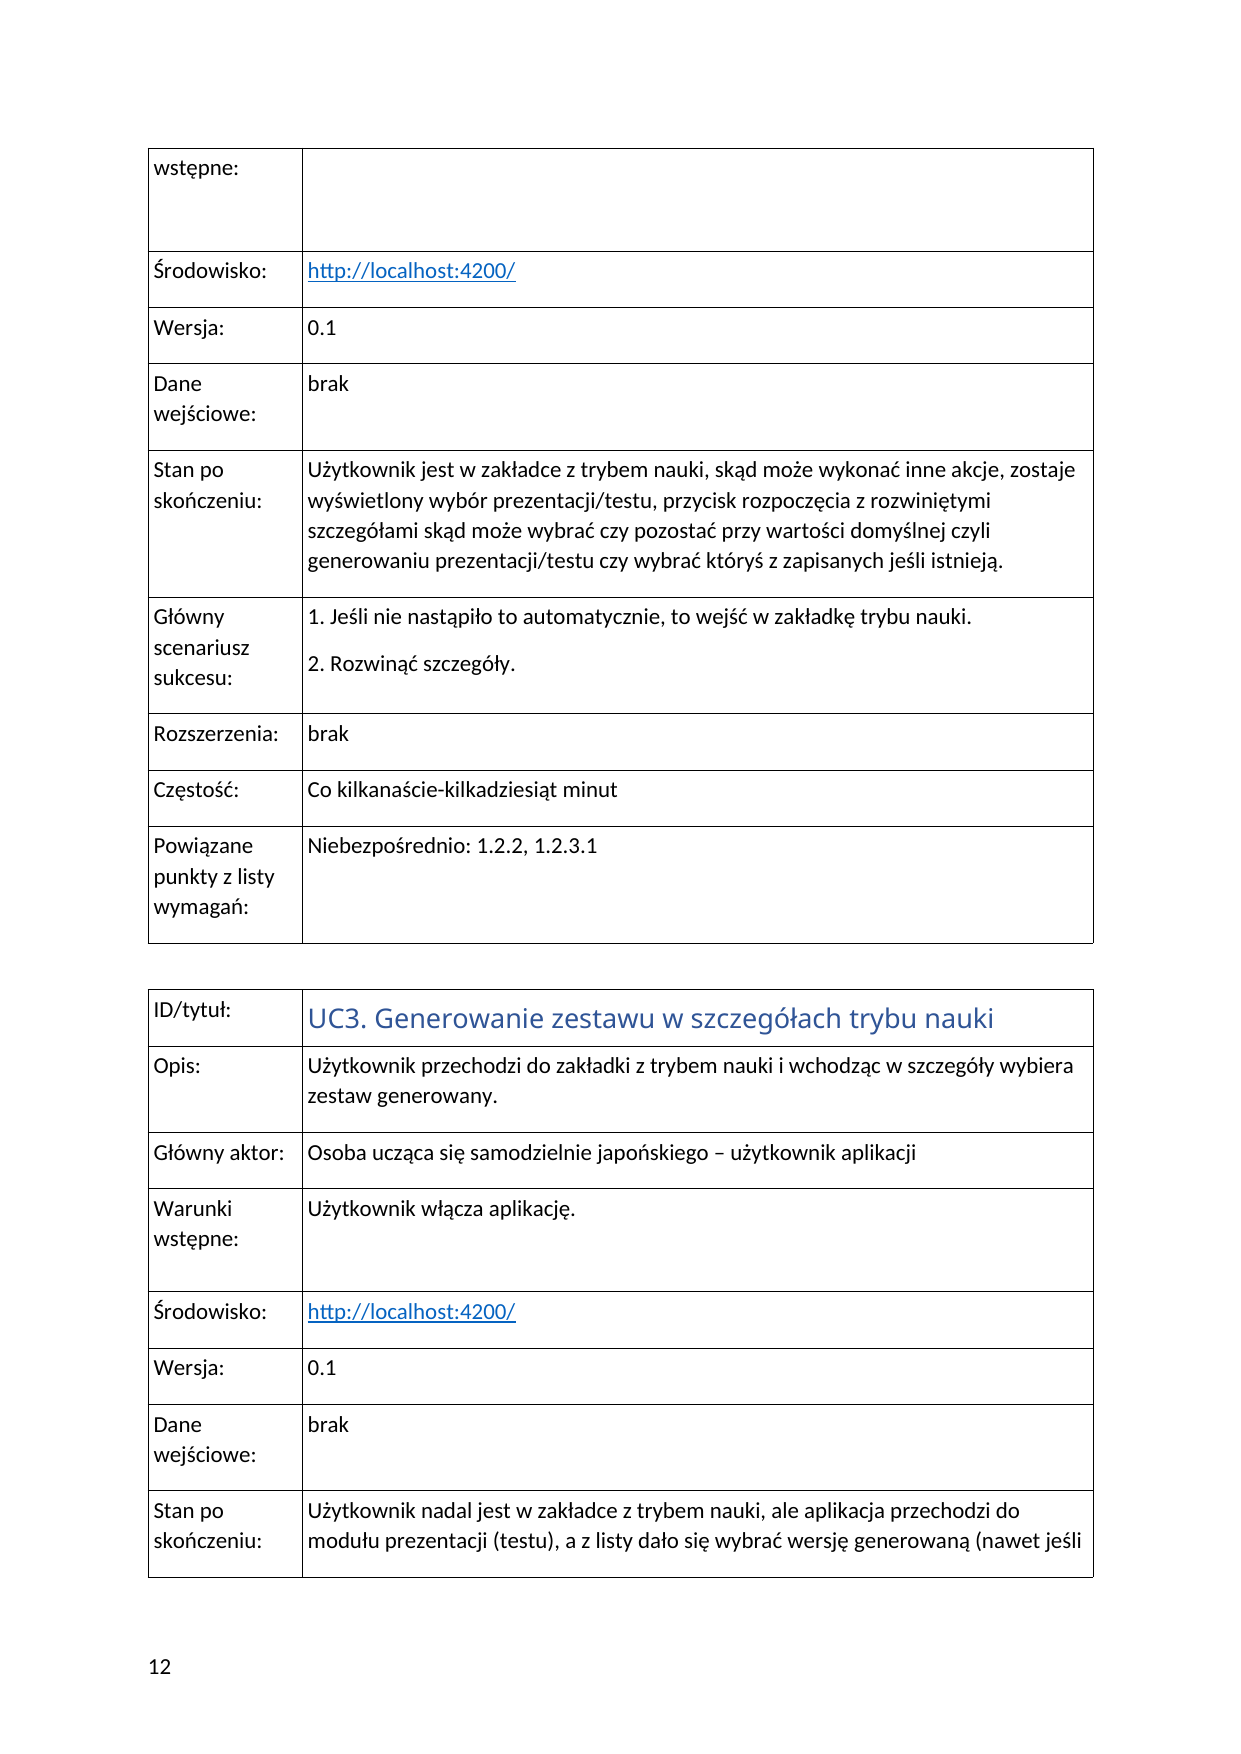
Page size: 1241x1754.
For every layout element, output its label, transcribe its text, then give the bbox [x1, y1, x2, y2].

table_cell Użytkownik włącza aplikację. [303, 1189, 1093, 1291]
table_cell Użytkownik nadal jest w zakładce z trybem nauki, ale aplikacja przechodzi do modułu prezentacji (testu), a z listy dało się wybrać wersję generowaną (nawet jeśli [303, 1491, 1093, 1577]
table_cell Osoba ucząca się samodzielnie japońskiego – użytkownik aplikacji [303, 1133, 1093, 1188]
table_cell Powiązane punkty z listy wymagań: [149, 827, 302, 942]
table_cell http://localhost:4200/ [303, 252, 1093, 307]
table_cell Stan po skończeniu: [149, 1491, 302, 1577]
table_cell Stan po skończeniu: [149, 451, 302, 597]
table_header UC3. Generowanie zestawu w szczegółach trybu nauki [303, 990, 1093, 1046]
table_cell Wersja: [149, 1349, 302, 1404]
table_cell 1. Jeśli nie nastąpiło to automatycznie, to wejść w zakładkę trybu nauki. 2. Rozwinąć szczegóły. [303, 598, 1093, 713]
table_cell 0.1 [303, 1349, 1093, 1404]
table_cell Opis: [149, 1047, 302, 1132]
table_cell [303, 149, 1093, 251]
table_cell brak [303, 364, 1093, 450]
table_cell wstępne: [149, 149, 302, 251]
table_cell http://localhost:4200/ [303, 1292, 1093, 1348]
table_cell Wersja: [149, 308, 302, 363]
table_cell Główny scenariusz sukcesu: [149, 598, 302, 713]
table_cell 0.1 [303, 308, 1093, 363]
table_cell Środowisko: [149, 252, 302, 307]
table_cell Użytkownik jest w zakładce z trybem nauki, skąd może wykonać inne akcje, zostaje wyświetlony wybór prezentacji/testu, przycisk rozpoczęcia z rozwiniętymi szczegółami skąd może wybrać czy pozostać przy wartości domyślnej czyli generowaniu prezentacji/testu czy wybrać któryś z zapisanych jeśli istnieją. [303, 451, 1093, 597]
table_cell Niebezpośrednio: 1.2.2, 1.2.3.1 [303, 827, 1093, 942]
table_cell brak [303, 714, 1093, 769]
table_cell brak [303, 1405, 1093, 1490]
table_header ID/tytuł: [149, 990, 302, 1046]
table_cell Dane wejściowe: [149, 1405, 302, 1490]
table_cell Główny aktor: [149, 1133, 302, 1188]
table_cell Częstość: [149, 771, 302, 826]
table_cell Dane wejściowe: [149, 364, 302, 450]
table_cell Warunki wstępne: [149, 1189, 302, 1291]
table_cell Co kilkanaście-kilkadziesiąt minut [303, 771, 1093, 826]
table_cell Środowisko: [149, 1292, 302, 1348]
table_cell Użytkownik przechodzi do zakładki z trybem nauki i wchodząc w szczegóły wybiera zestaw generowany. [303, 1047, 1093, 1132]
table_cell Rozszerzenia: [149, 714, 302, 769]
